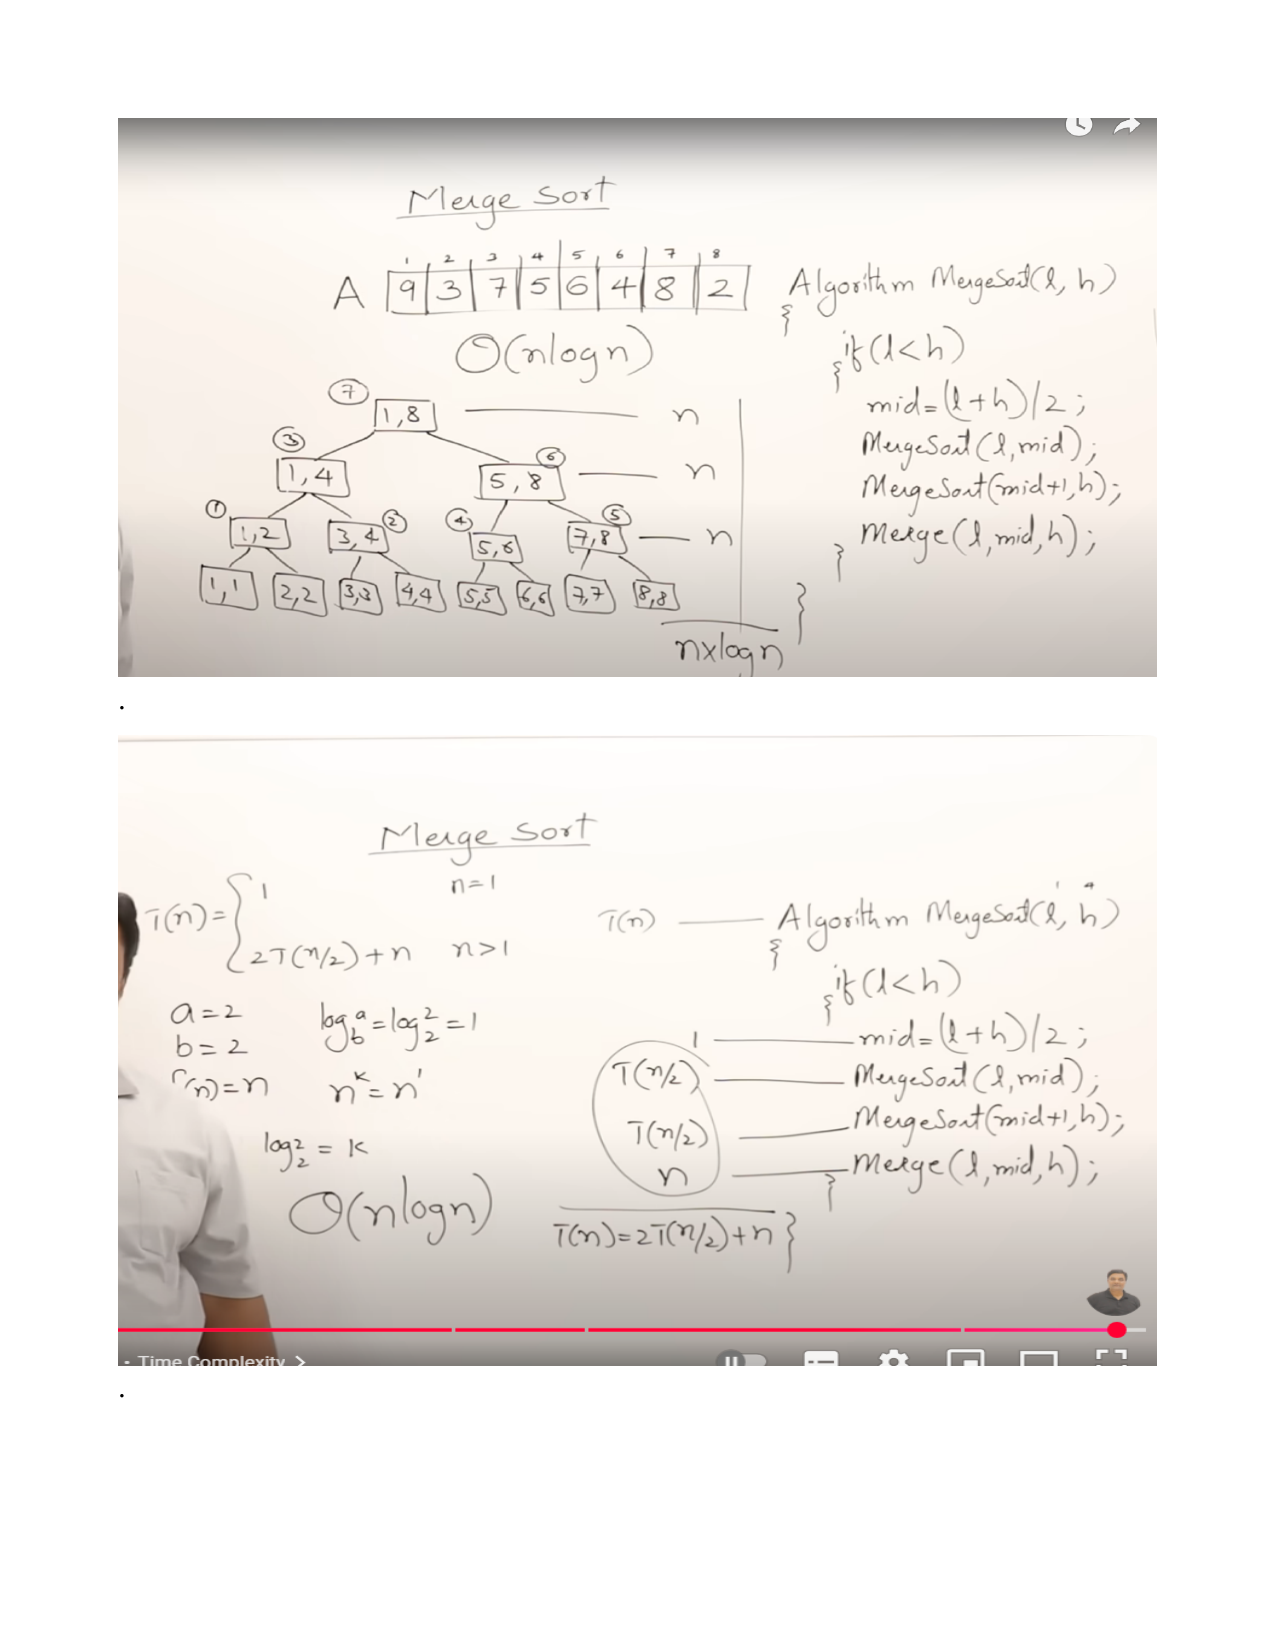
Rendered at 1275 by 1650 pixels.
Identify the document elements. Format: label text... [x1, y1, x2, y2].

text . [118, 677, 1157, 716]
picture [118, 118, 1157, 677]
picture [118, 735, 1157, 1366]
text . [118, 1366, 1157, 1404]
